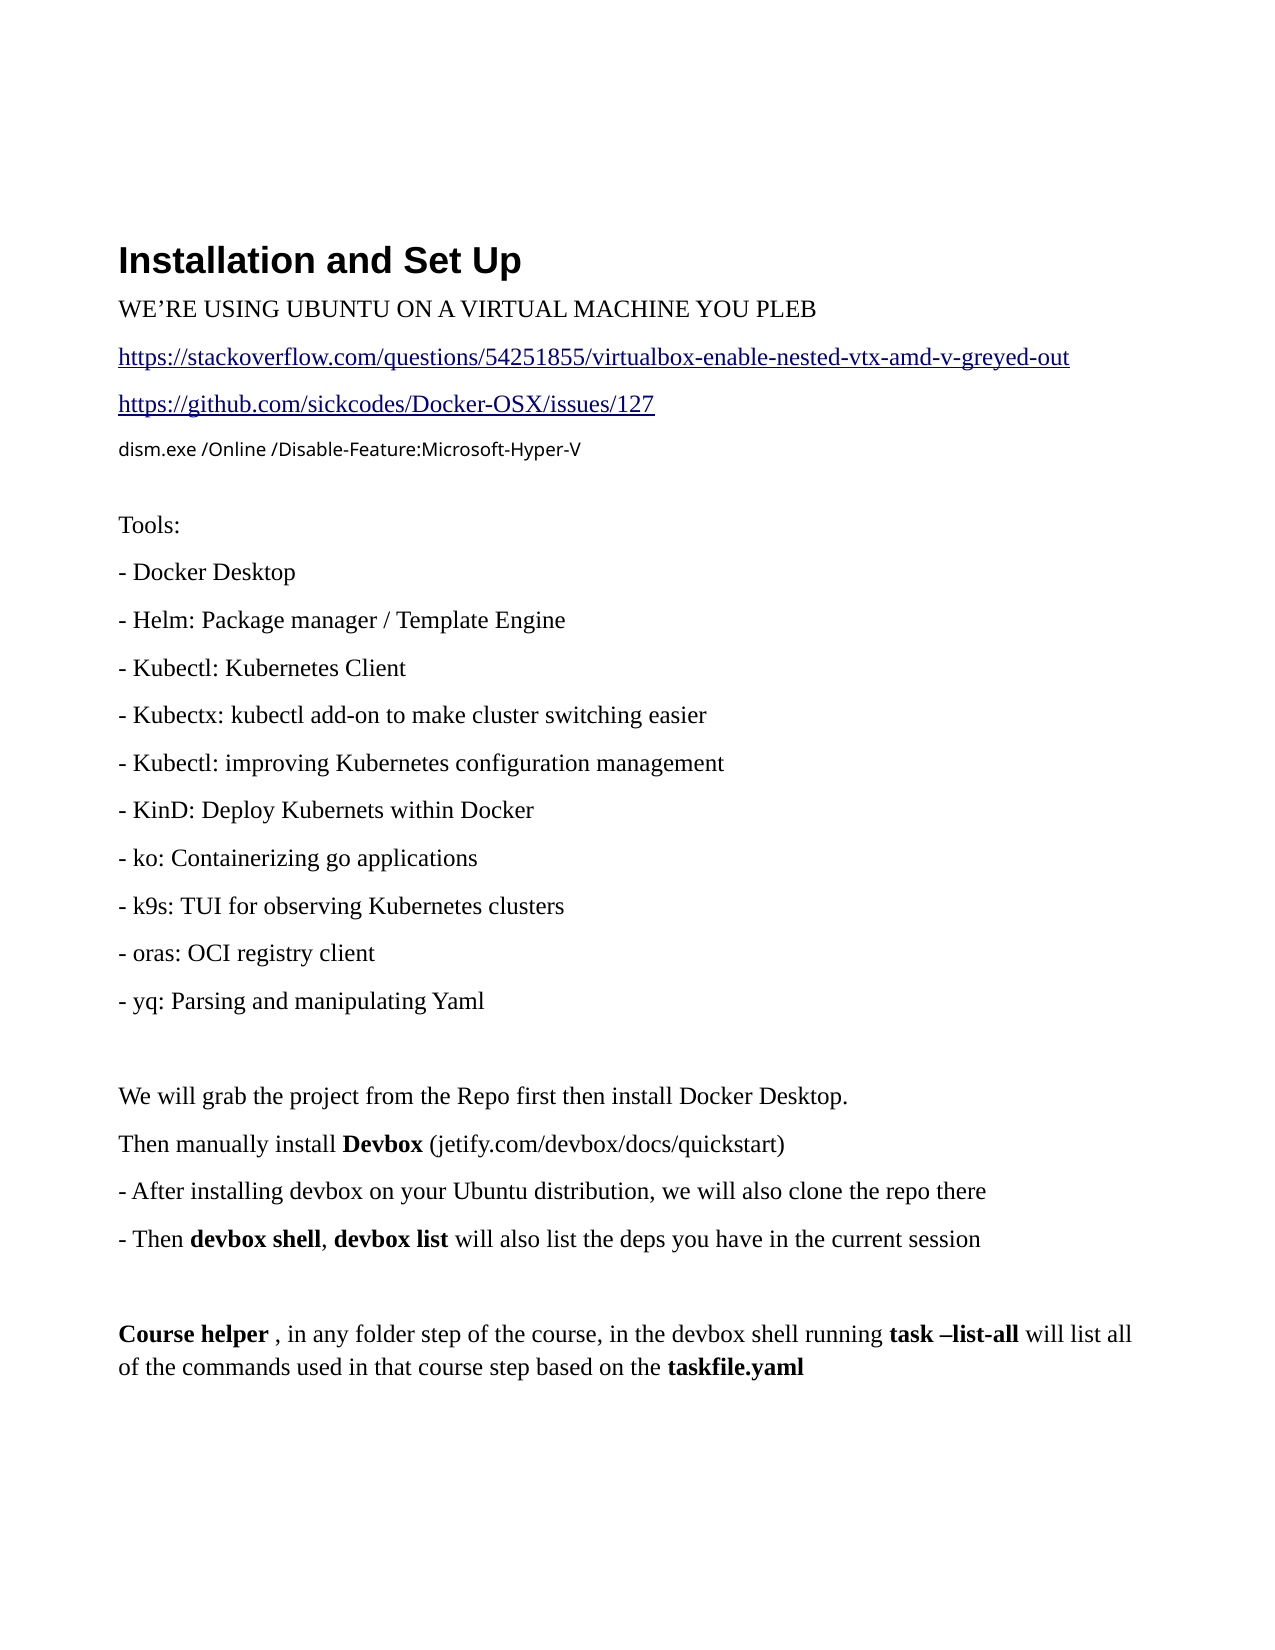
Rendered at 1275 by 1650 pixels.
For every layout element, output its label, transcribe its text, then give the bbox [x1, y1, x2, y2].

subtitle Installation and Set Up [118, 238, 1157, 281]
text - Docker Desktop [118, 557, 1157, 586]
text - After installing devbox on your Ubuntu distribution, we will also clone the repo there [118, 1176, 1157, 1205]
text https://stackoverflow.com/questions/54251855/virtualbox-enable-nested-vtx-amd-v-greyed-out [118, 342, 1157, 370]
text WE’RE USING UBUNTU ON A VIRTUAL MACHINE YOU PLEB [118, 294, 1157, 323]
text https://github.com/sickcodes/Docker-OSX/issues/127 [118, 389, 1157, 418]
text Course helper , in any folder step of the course, in the devbox shell running task –list-all will list all of the commands used in that course step based on the taskfile.yaml [118, 1319, 1157, 1381]
text dism.exe /Online /Disable-Feature:Microsoft-Hyper-V [118, 437, 1157, 462]
text - ko: Containerizing go applications [118, 843, 1157, 872]
text - KinD: Deploy Kubernets within Docker [118, 796, 1157, 824]
text - Kubectx: kubectl add-on to make cluster switching easier [118, 700, 1157, 729]
text - Kubectl: Kubernetes Client [118, 653, 1157, 681]
text - Kubectl: improving Kubernetes configuration management [118, 748, 1157, 777]
text Then manually install Devbox (jetify.com/devbox/docs/quickstart) [118, 1129, 1157, 1157]
text - oras: OCI registry client [118, 938, 1157, 967]
text Tools: [118, 510, 1157, 539]
text - Then devbox shell, devbox list will also list the deps you have in the current session [118, 1224, 1157, 1253]
text - k9s: TUI for observing Kubernetes clusters [118, 891, 1157, 919]
text - Helm: Package manager / Template Engine [118, 605, 1157, 634]
text - yq: Parsing and manipulating Yaml [118, 986, 1157, 1015]
text We will grab the project from the Repo first then install Docker Desktop. [118, 1081, 1157, 1110]
